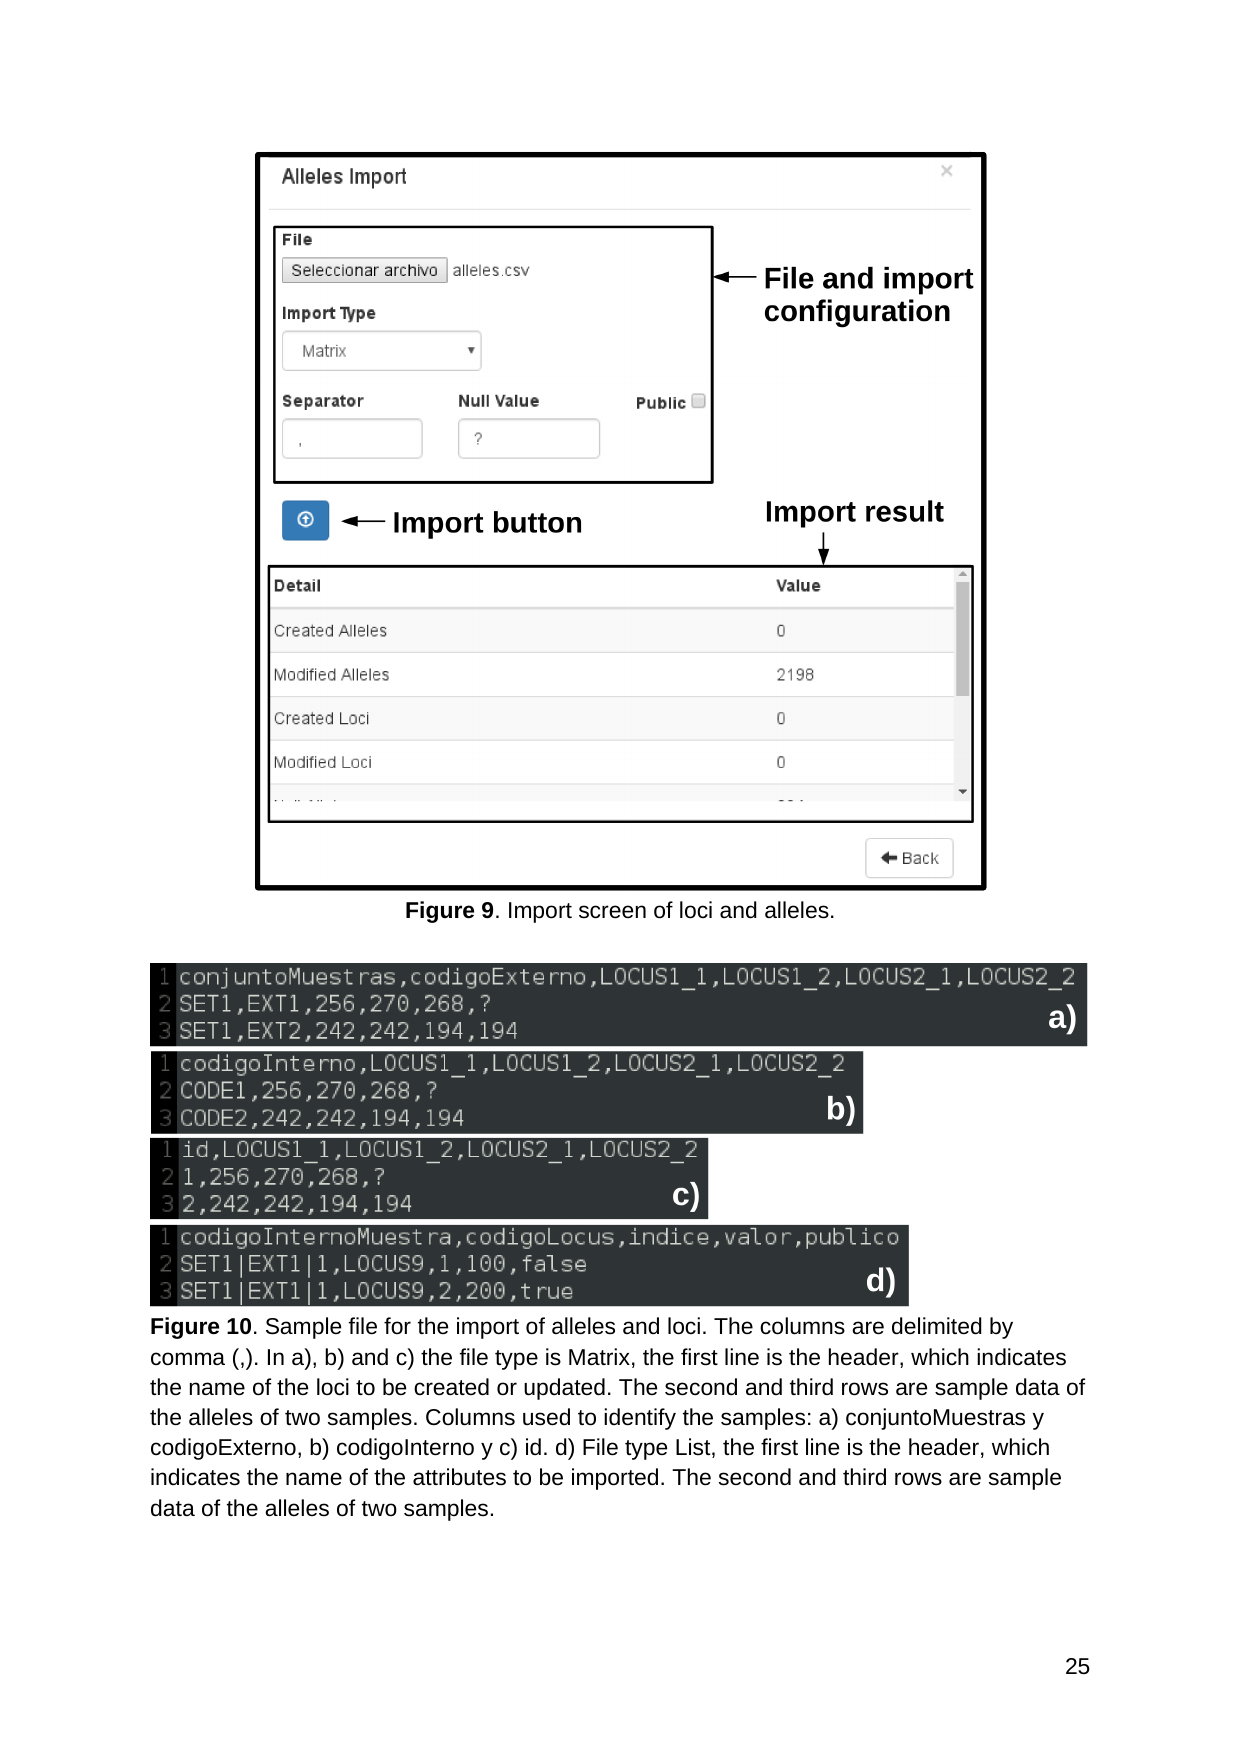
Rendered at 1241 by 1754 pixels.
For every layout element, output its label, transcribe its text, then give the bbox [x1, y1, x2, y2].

picture [252, 150, 989, 893]
picture [150, 957, 1091, 1310]
text Figure 9. Import screen of loci and alleles. [150, 897, 1090, 923]
text Figure 10. Sample file for the import of alleles and loci. The columns are delimited by comma (,). In a), b) and c) the file type is Matrix, the first line is the header, which indicates the name of the loci to be created or updated. The second and third rows are sample data of the alleles of two samples. Columns used to identify the samples: a) conjuntoMuestras y codigoExterno, b) codigoInterno y c) id. d) File type List, the first line is the header, which indicates the name of the attributes to be imported. The second and third rows are sample data of the alleles of two samples. [150, 1313, 1090, 1521]
